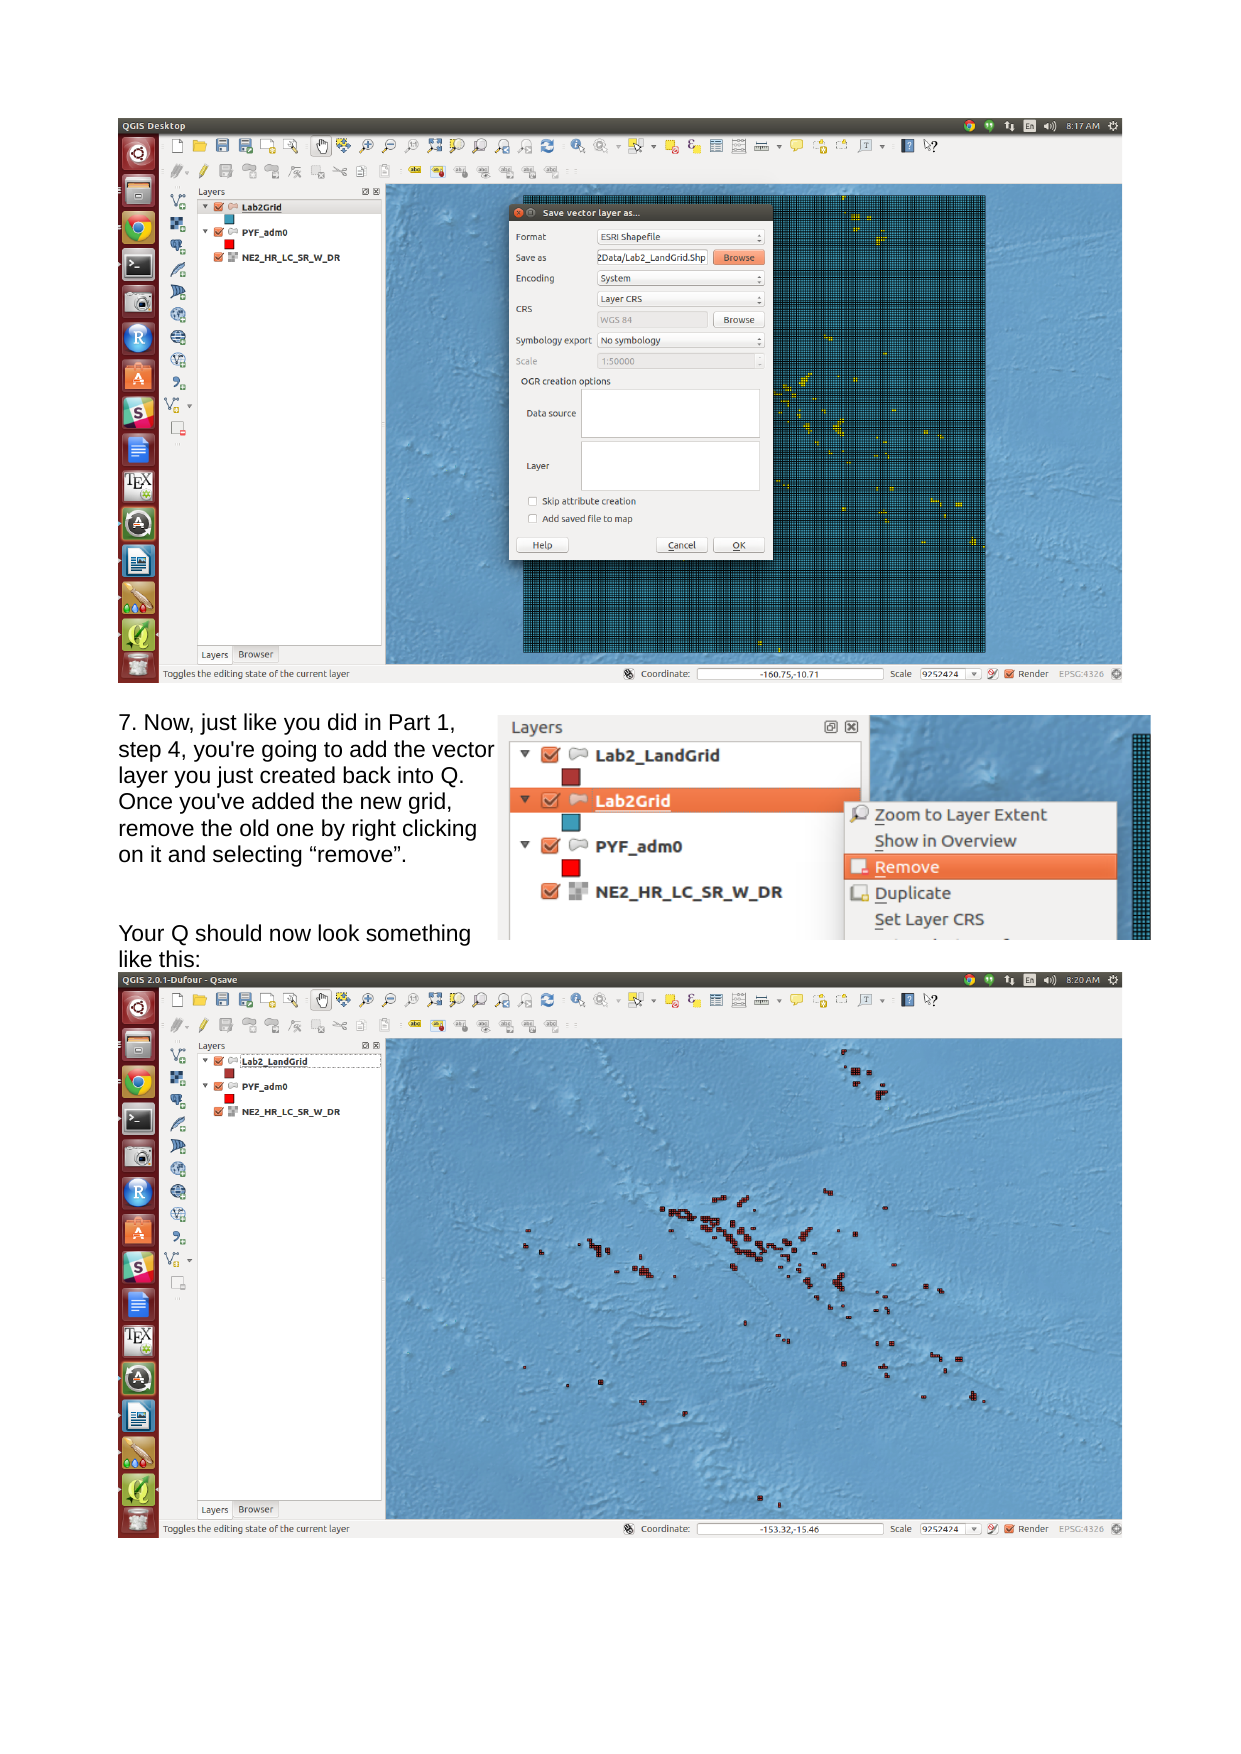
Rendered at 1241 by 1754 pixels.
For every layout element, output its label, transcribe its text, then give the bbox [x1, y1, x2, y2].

picture [497, 715, 1151, 940]
picture [118, 972, 1123, 1538]
picture [118, 118, 1123, 683]
text 7. Now, just like you did in Part 1, step 4, you're going to add the vector layer you just created back into Q. Once you've added the new grid, remove the old one by right clicking on it and selecting “remove”. [118, 709, 1122, 867]
text Your Q should now look something like this: [118, 920, 1122, 972]
